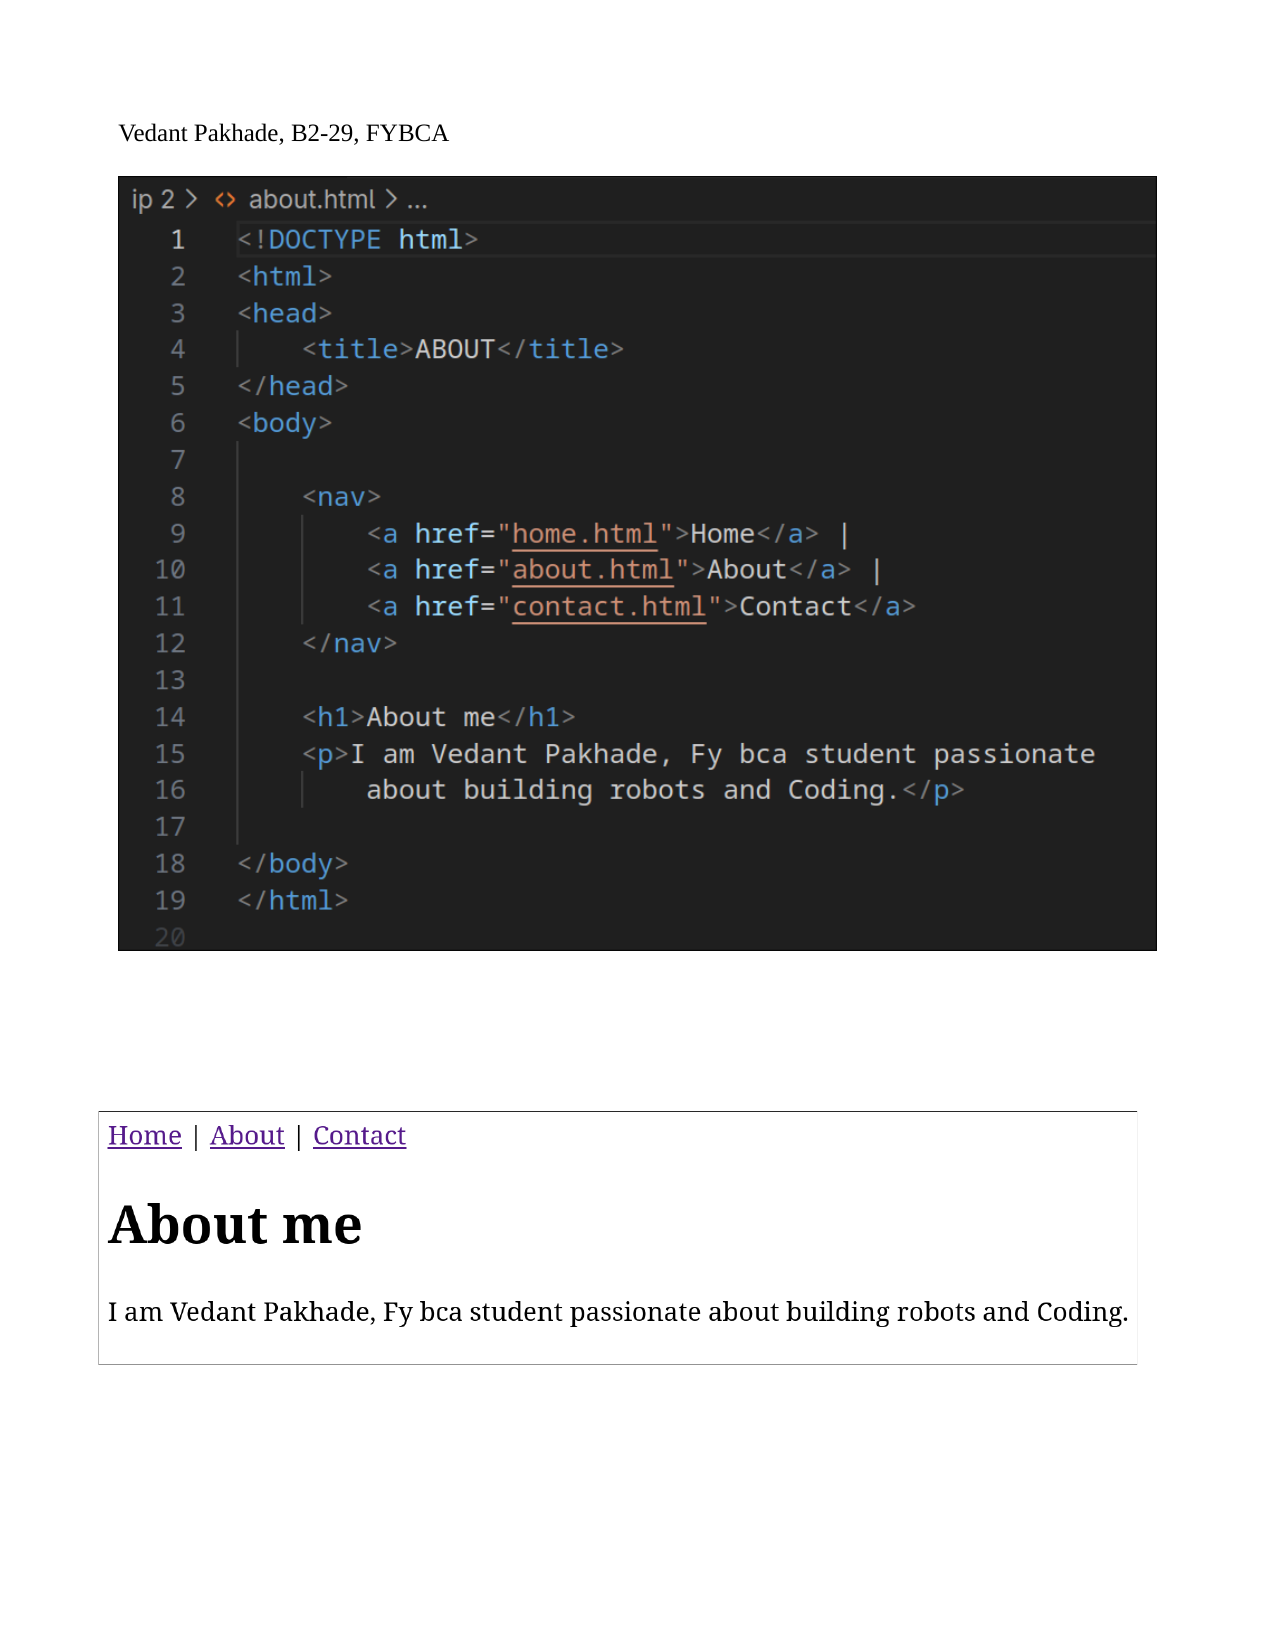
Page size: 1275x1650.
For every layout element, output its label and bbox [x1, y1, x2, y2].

picture [98, 1111, 1138, 1365]
picture [118, 176, 1157, 951]
